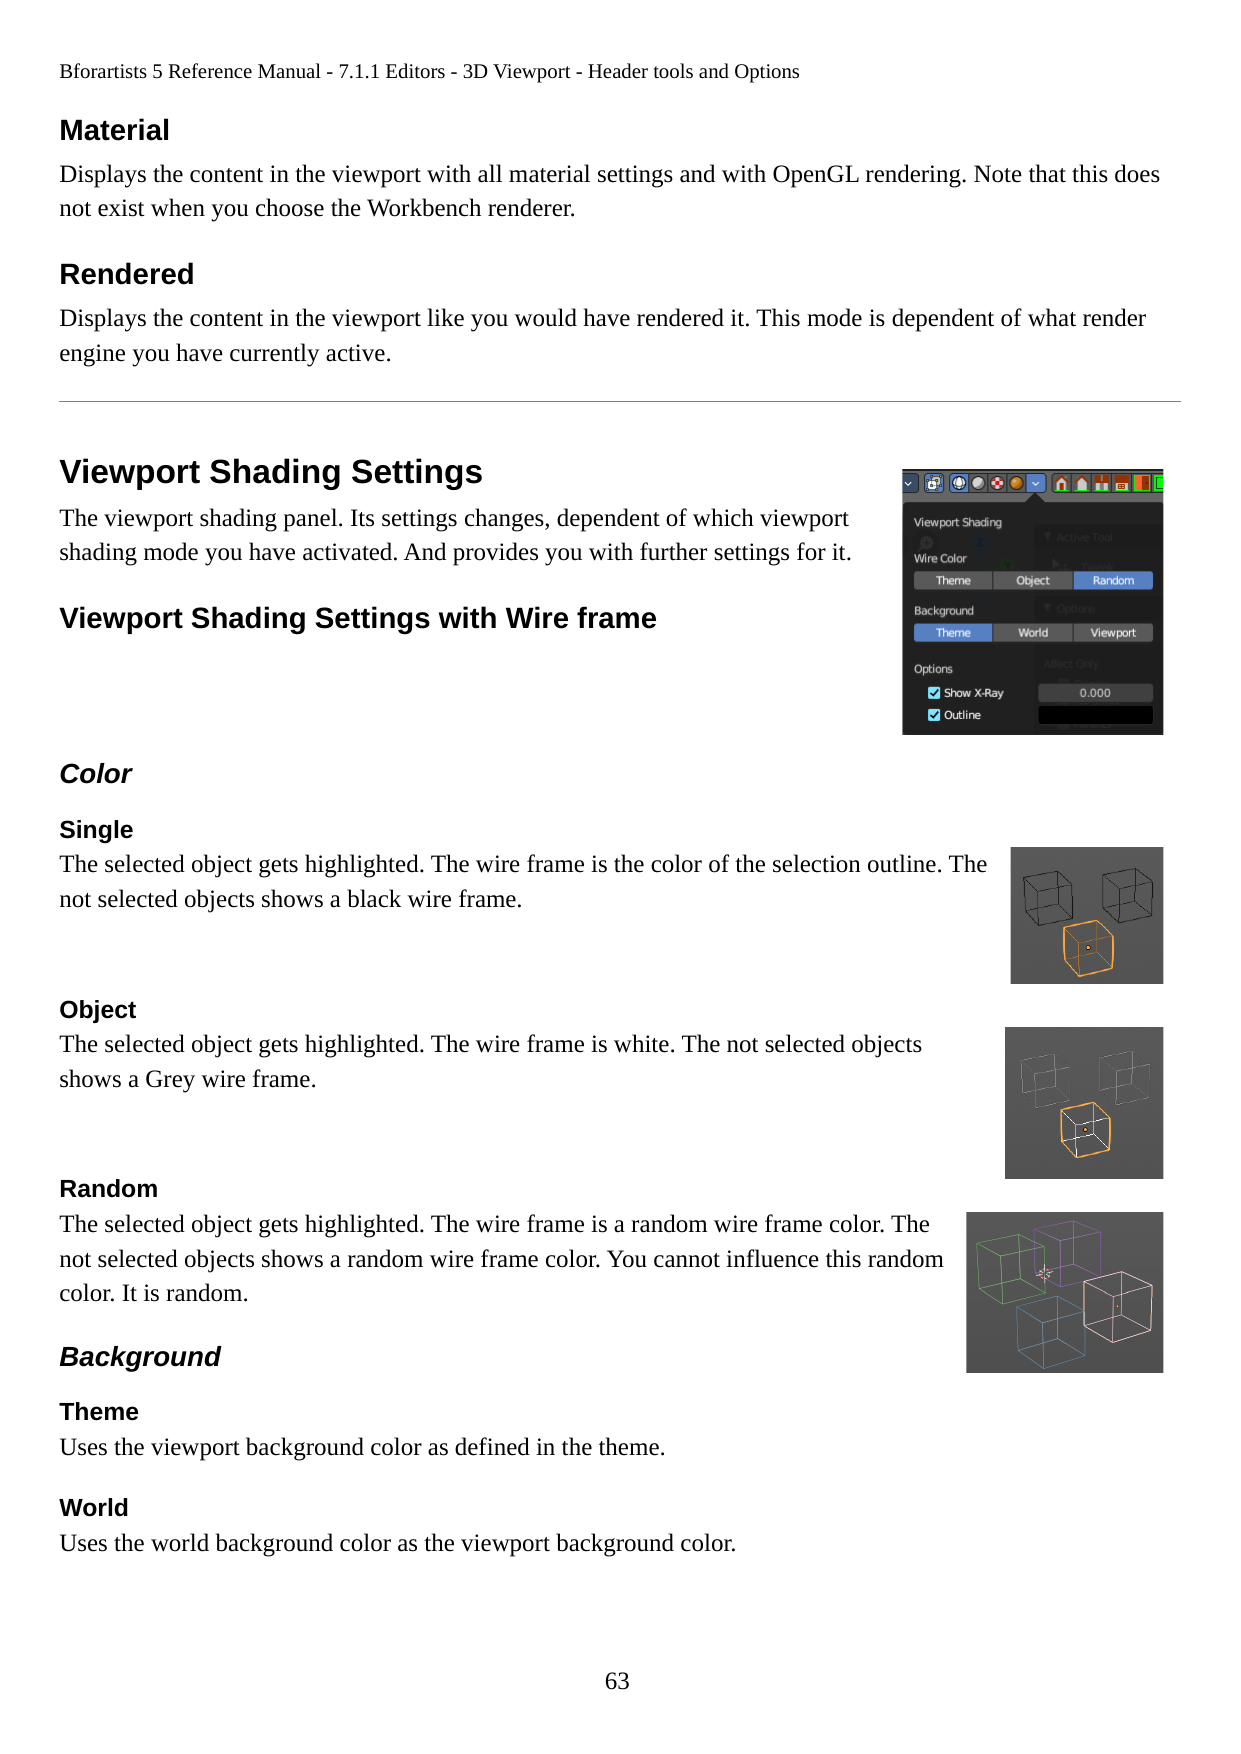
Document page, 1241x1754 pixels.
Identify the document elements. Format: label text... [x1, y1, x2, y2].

subtitle Random [59, 1174, 1181, 1203]
text Displays the content in the viewport with all material settings and with OpenGL rendering. Note that this does not exist when you choose the Workbench renderer. [59, 159, 1181, 222]
text Displays the content in the viewport like you would have rendered it. This mode is dependent of what render engine you have currently active. [59, 303, 1181, 366]
picture [902, 469, 1164, 735]
picture [1010, 847, 1164, 984]
subtitle [1164, 1340, 1181, 1372]
text The selected object gets highlighted. The wire frame is the color of the selection outline. The not selected objects shows a black wire frame. [59, 849, 1010, 913]
text The viewport shading panel. Its settings changes, dependent of which viewport shading mode you have activated. And provides you with further settings for it. [59, 503, 902, 566]
subtitle Theme [59, 1397, 1181, 1425]
subtitle Viewport Shading Settings with Wire frame [59, 601, 902, 635]
picture [1005, 1027, 1164, 1179]
subtitle Rendered [59, 257, 1181, 291]
subtitle Viewport Shading Settings [59, 452, 1181, 490]
subtitle Single [59, 815, 1181, 843]
subtitle Material [59, 113, 1181, 146]
text Uses the viewport background color as defined in the theme. [59, 1432, 1181, 1460]
subtitle Color [59, 758, 1181, 790]
text The selected object gets highlighted. The wire frame is white. The not selected objects shows a Grey wire frame. [59, 1029, 1005, 1093]
subtitle World [59, 1493, 1181, 1522]
text The selected object gets highlighted. The wire frame is a random wire frame color. The not selected objects shows a random wire frame color. You cannot influence this random color. It is random. [59, 1209, 1181, 1307]
subtitle Object [59, 995, 1181, 1023]
picture [966, 1212, 1164, 1373]
subtitle Background [59, 1340, 966, 1372]
text Uses the world background color as the viewport background color. [59, 1528, 1181, 1557]
